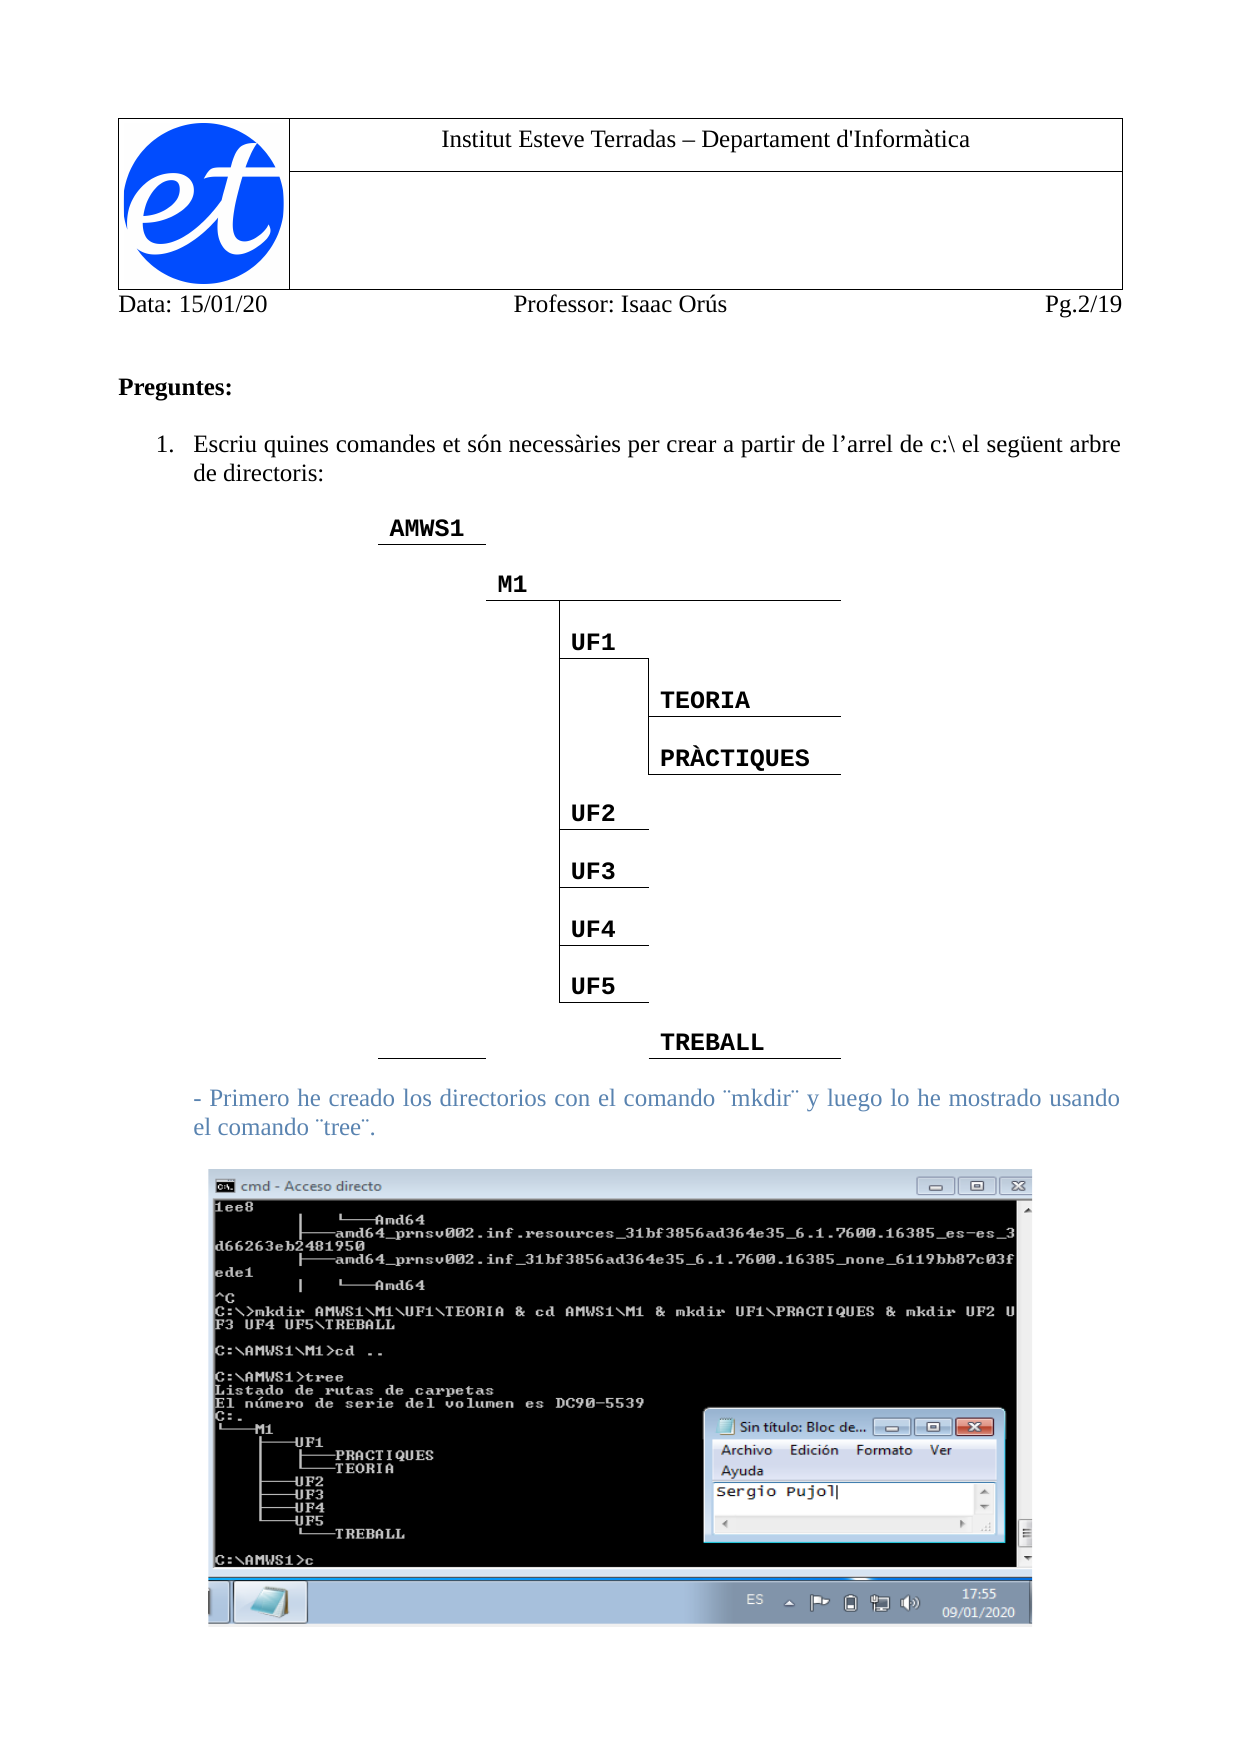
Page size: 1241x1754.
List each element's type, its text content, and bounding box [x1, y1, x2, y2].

picture [123, 123, 284, 284]
text Preguntes: [118, 372, 1122, 400]
table_cell UF1 [560, 601, 841, 658]
table_cell UF4 [560, 888, 648, 944]
picture [208, 1169, 1033, 1627]
table_cell [486, 601, 559, 1058]
table_cell TEORIA [649, 658, 841, 716]
table_header AMWS1 [378, 515, 486, 544]
table_header M1 [486, 515, 841, 600]
table_cell UF2 [560, 659, 648, 829]
table_cell TREBALL [649, 775, 841, 1058]
table_cell UF5 [560, 946, 648, 1002]
text - Primero he creado los directorios con el comando ¨mkdir¨ y luego lo he mostrado usando el comando ¨tree¨. [193, 1083, 1122, 1141]
table_cell UF3 [560, 830, 648, 887]
list Escriu quines comandes et són necessàries per crear a partir de l’arrel de c:\ el següent arbre de directoris: [156, 429, 1122, 487]
table_cell [378, 545, 486, 1058]
table_cell PRÀCTIQUES [649, 717, 841, 773]
table_cell [559, 1003, 648, 1058]
